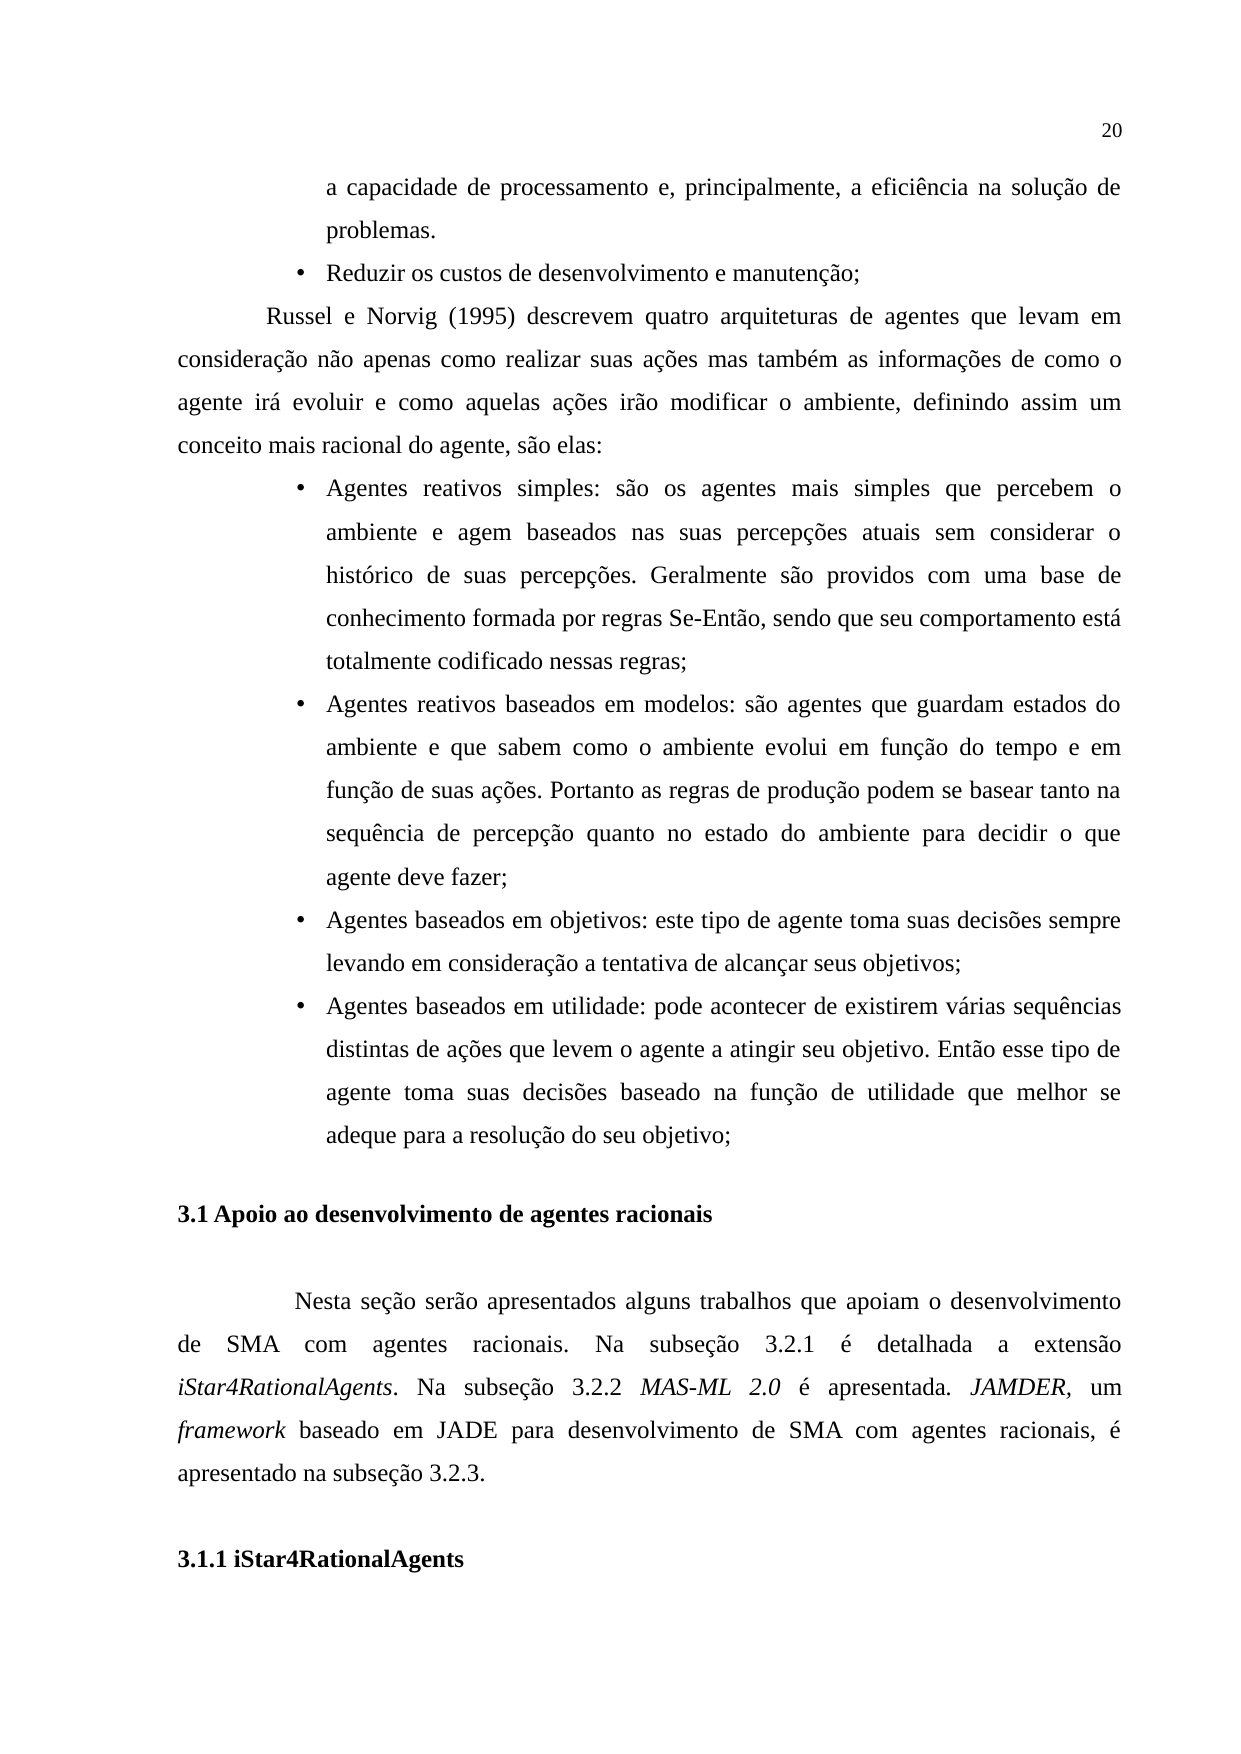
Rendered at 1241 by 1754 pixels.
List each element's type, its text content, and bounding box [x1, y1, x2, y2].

list Agentes baseados em objetivos: este tipo de agente toma suas decisões sempre levando em consideração a tentativa de alcançar seus objetivos; [296, 905, 1122, 977]
list a capacidade de processamento e, principalmente, a eficiência na solução de problemas. [296, 172, 1122, 243]
list Reduzir os custos de desenvolvimento e manutenção; [296, 258, 1122, 287]
text 3.1.1 iStar4RationalAgents [177, 1544, 1122, 1573]
list Agentes reativos baseados em modelos: são agentes que guardam estados do ambiente e que sabem como o ambiente evolui em função do tempo e em função de suas ações. Portanto as regras de produção podem se basear tanto na sequência de percepção quanto no estado do ambiente para decidir o que agente deve fazer; [296, 689, 1122, 890]
text 3.1 Apoio ao desenvolvimento de agentes racionais [177, 1199, 1122, 1228]
list Agentes reativos simples: são os agentes mais simples que percebem o ambiente e agem baseados nas suas percepções atuais sem considerar o histórico de suas percepções. Geralmente são providos com uma base de conhecimento formada por regras Se-Então, sendo que seu comportamento está totalmente codificado nessas regras; [296, 473, 1122, 675]
text Russel e Norvig (1995) descrevem quatro arquiteturas de agentes que levam em consideração não apenas como realizar suas ações mas também as informações de como o agente irá evoluir e como aquelas ações irão modificar o ambiente, definindo assim um conceito mais racional do agente, são elas: [177, 301, 1122, 459]
text Nesta seção serão apresentados alguns trabalhos que apoiam o desenvolvimento de SMA com agentes racionais. Na subseção 3.2.1 é detalhada a extensão iStar4RationalAgents. Na subseção 3.2.2 MAS-ML 2.0 é apresentada. JAMDER, um framework baseado em JADE para desenvolvimento de SMA com agentes racionais, é apresentado na subseção 3.2.3. [177, 1286, 1122, 1487]
list Agentes baseados em utilidade: pode acontecer de existirem várias sequências distintas de ações que levem o agente a atingir seu objetivo. Então esse tipo de agente toma suas decisões baseado na função de utilidade que melhor se adeque para a resolução do seu objetivo; [296, 991, 1122, 1149]
